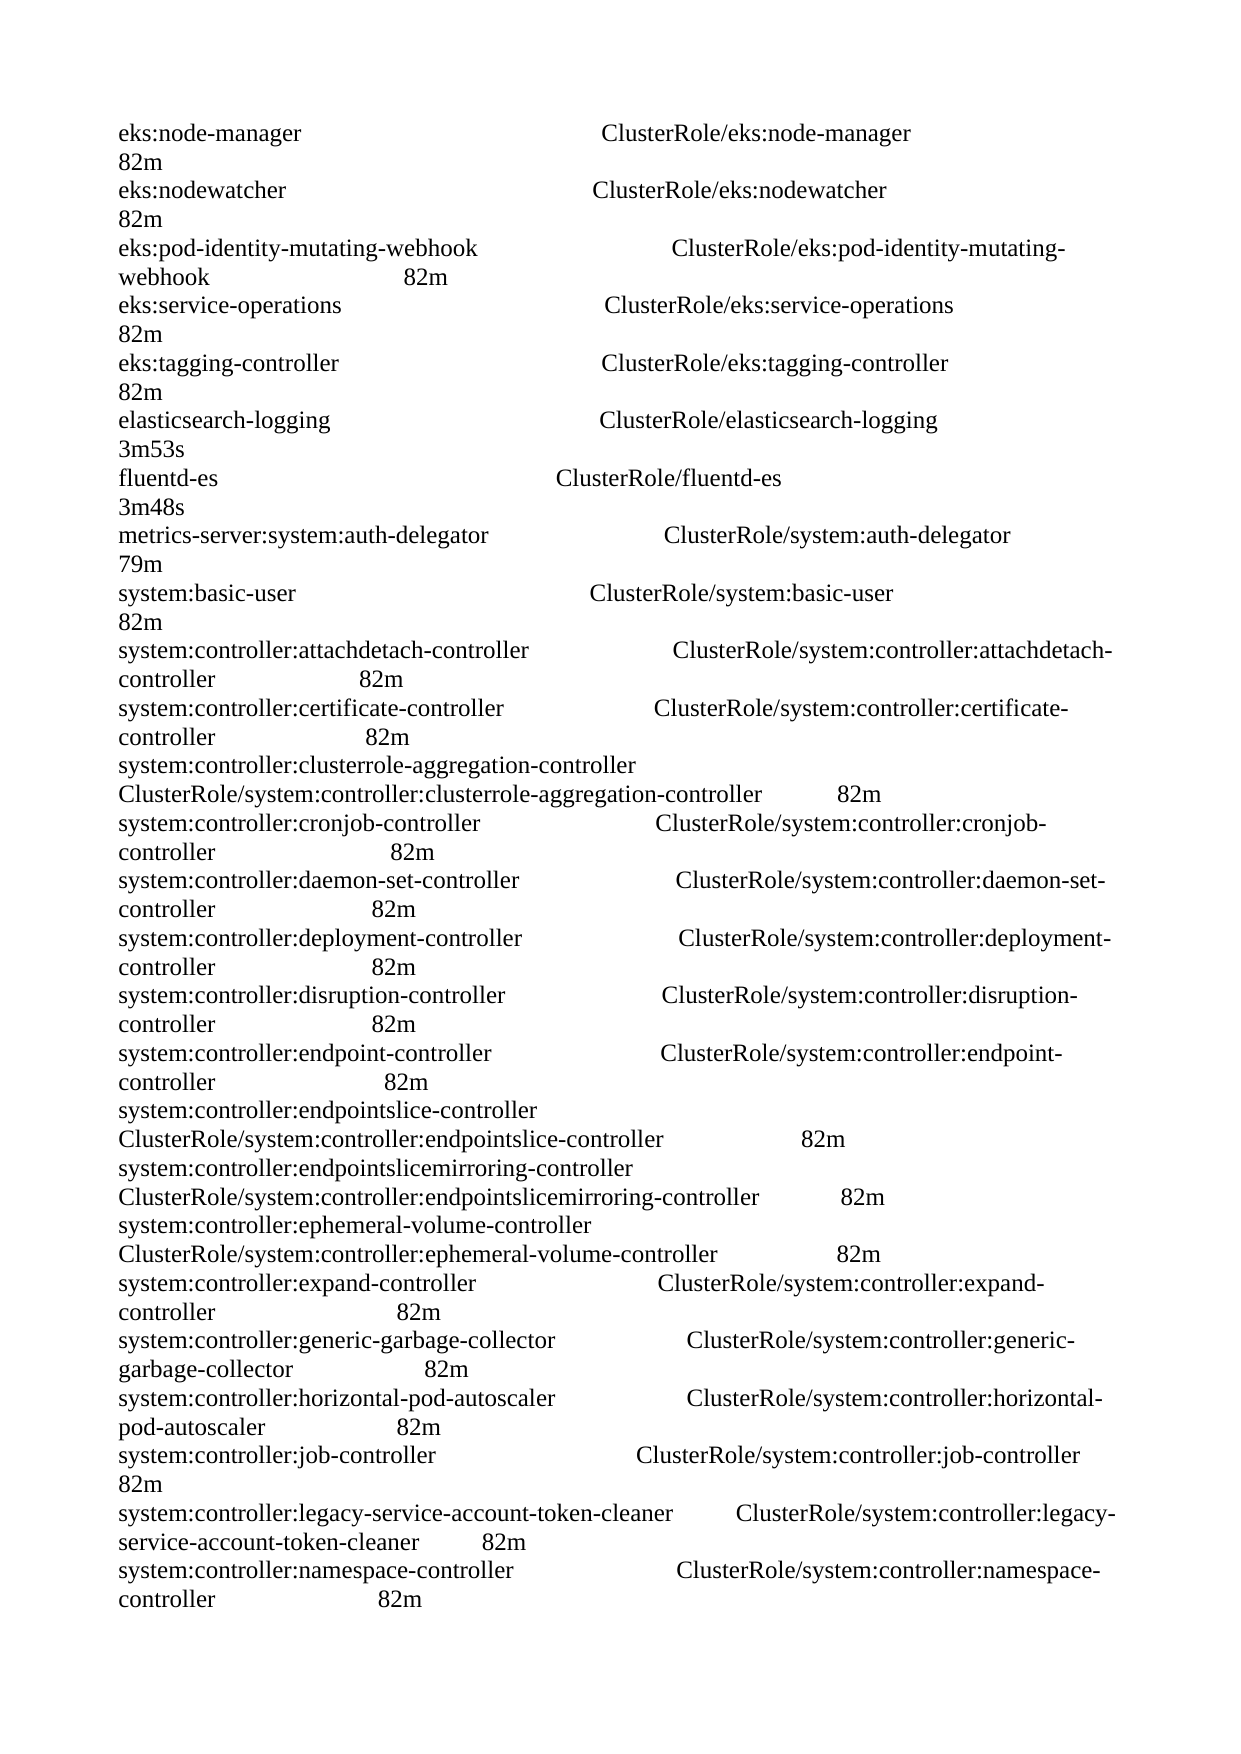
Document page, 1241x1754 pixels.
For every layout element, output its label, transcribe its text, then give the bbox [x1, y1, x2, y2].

text fluentd-es ClusterRole/fluentd-es 3m48s [118, 463, 1122, 521]
text eks:pod-identity-mutating-webhook ClusterRole/eks:pod-identity-mutating-webhook 82m [118, 233, 1122, 291]
text system:controller:generic-garbage-collector ClusterRole/system:controller:generic-garbage-collector 82m [118, 1326, 1122, 1383]
text system:controller:clusterrole-aggregation-controller ClusterRole/system:controller:clusterrole-aggregation-controller 82m [118, 751, 1122, 808]
text system:controller:namespace-controller ClusterRole/system:controller:namespace-controller 82m [118, 1556, 1122, 1613]
text system:controller:endpointslice-controller ClusterRole/system:controller:endpointslice-controller 82m [118, 1096, 1122, 1153]
text metrics-server:system:auth-delegator ClusterRole/system:auth-delegator 79m [118, 521, 1122, 578]
text system:controller:attachdetach-controller ClusterRole/system:controller:attachdetach-controller 82m [118, 636, 1122, 693]
text eks:tagging-controller ClusterRole/eks:tagging-controller 82m [118, 348, 1122, 406]
text system:controller:cronjob-controller ClusterRole/system:controller:cronjob-controller 82m [118, 808, 1122, 866]
text system:controller:horizontal-pod-autoscaler ClusterRole/system:controller:horizontal-pod-autoscaler 82m [118, 1383, 1122, 1441]
text system:controller:endpoint-controller ClusterRole/system:controller:endpoint-controller 82m [118, 1038, 1122, 1096]
text system:controller:job-controller ClusterRole/system:controller:job-controller 82m [118, 1441, 1122, 1498]
text system:controller:expand-controller ClusterRole/system:controller:expand-controller 82m [118, 1268, 1122, 1326]
text system:controller:daemon-set-controller ClusterRole/system:controller:daemon-set-controller 82m [118, 866, 1122, 923]
text system:controller:ephemeral-volume-controller ClusterRole/system:controller:ephemeral-volume-controller 82m [118, 1211, 1122, 1268]
text eks:service-operations ClusterRole/eks:service-operations 82m [118, 291, 1122, 348]
text system:controller:disruption-controller ClusterRole/system:controller:disruption-controller 82m [118, 981, 1122, 1038]
text system:controller:endpointslicemirroring-controller ClusterRole/system:controller:endpointslicemirroring-controller 82m [118, 1153, 1122, 1211]
text system:basic-user ClusterRole/system:basic-user 82m [118, 578, 1122, 636]
text system:controller:certificate-controller ClusterRole/system:controller:certificate-controller 82m [118, 693, 1122, 751]
text elasticsearch-logging ClusterRole/elasticsearch-logging 3m53s [118, 406, 1122, 463]
text eks:node-manager ClusterRole/eks:node-manager 82m [118, 118, 1122, 176]
text system:controller:legacy-service-account-token-cleaner ClusterRole/system:controller:legacy-service-account-token-cleaner 82m [118, 1498, 1122, 1556]
text eks:nodewatcher ClusterRole/eks:nodewatcher 82m [118, 176, 1122, 233]
text system:controller:deployment-controller ClusterRole/system:controller:deployment-controller 82m [118, 923, 1122, 981]
